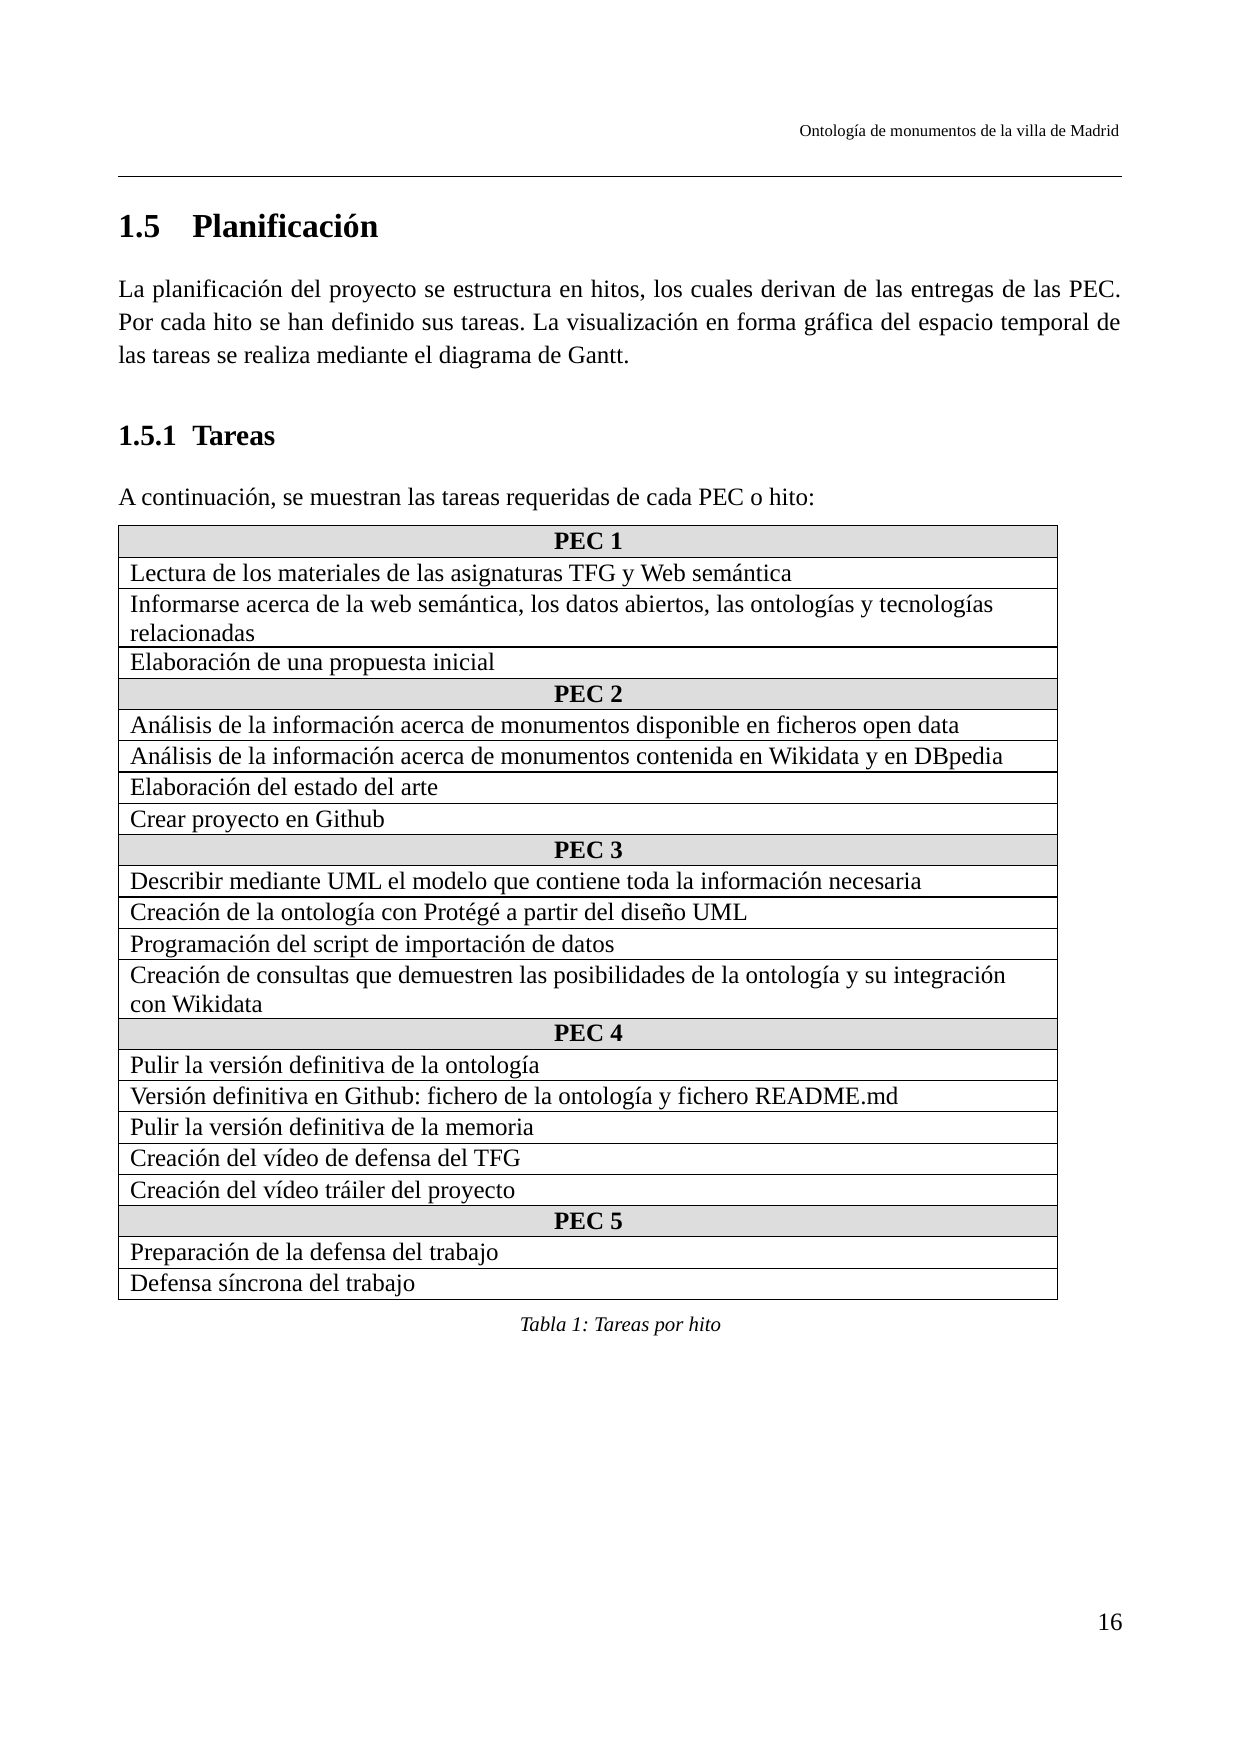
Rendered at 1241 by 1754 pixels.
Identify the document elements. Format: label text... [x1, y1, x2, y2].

table_cell Creación del vídeo tráiler del proyecto [119, 1175, 1057, 1205]
table_cell PEC 5 [119, 1206, 1057, 1236]
table_cell Pulir la versión definitiva de la ontología [119, 1050, 1057, 1080]
text A continuación, se muestran las tareas requeridas de cada PEC o hito: [118, 482, 1122, 511]
table_cell Crear proyecto en Github [119, 804, 1057, 834]
table_cell Creación del vídeo de defensa del TFG [119, 1144, 1057, 1174]
table_cell Versión definitiva en Github: fichero de la ontología y fichero README.md [119, 1081, 1057, 1111]
table_cell Programación del script de importación de datos [119, 929, 1057, 959]
table_cell Pulir la versión definitiva de la memoria [119, 1112, 1057, 1142]
table_cell Creación de la ontología con Protégé a partir del diseño UML [119, 898, 1057, 928]
table_cell PEC 2 [119, 679, 1057, 709]
table_cell Elaboración del estado del arte [119, 773, 1057, 803]
text Tabla 1: Tareas por hito [118, 1312, 1122, 1336]
text La planificación del proyecto se estructura en hitos, los cuales derivan de las entregas de las PEC. Por cada hito se han definido sus tareas. La visualización en forma gráfica del espacio temporal de las tareas se realiza mediante el diagrama de Gantt. [118, 274, 1122, 369]
table_header PEC 1 [119, 526, 1057, 557]
table_cell Elaboración de una propuesta inicial [119, 648, 1057, 678]
table_cell Análisis de la información acerca de monumentos disponible en ficheros open data [119, 710, 1057, 740]
table_cell Informarse acerca de la web semántica, los datos abiertos, las ontologías y tecnologías relacionadas [119, 589, 1057, 646]
subtitle Tareas [118, 418, 1122, 452]
table_cell Creación de consultas que demuestren las posibilidades de la ontología y su integración con Wikidata [119, 960, 1057, 1017]
table_cell PEC 3 [119, 835, 1057, 865]
table_cell PEC 4 [119, 1019, 1057, 1049]
table_cell Preparación de la defensa del trabajo [119, 1237, 1057, 1267]
table_cell Análisis de la información acerca de monumentos contenida en Wikidata y en DBpedia [119, 741, 1057, 771]
table_cell Describir mediante UML el modelo que contiene toda la información necesaria [119, 866, 1057, 896]
table_cell Defensa síncrona del trabajo [119, 1269, 1057, 1299]
subtitle Planificación [118, 206, 1122, 244]
table_cell Lectura de los materiales de las asignaturas TFG y Web semántica [119, 558, 1057, 588]
